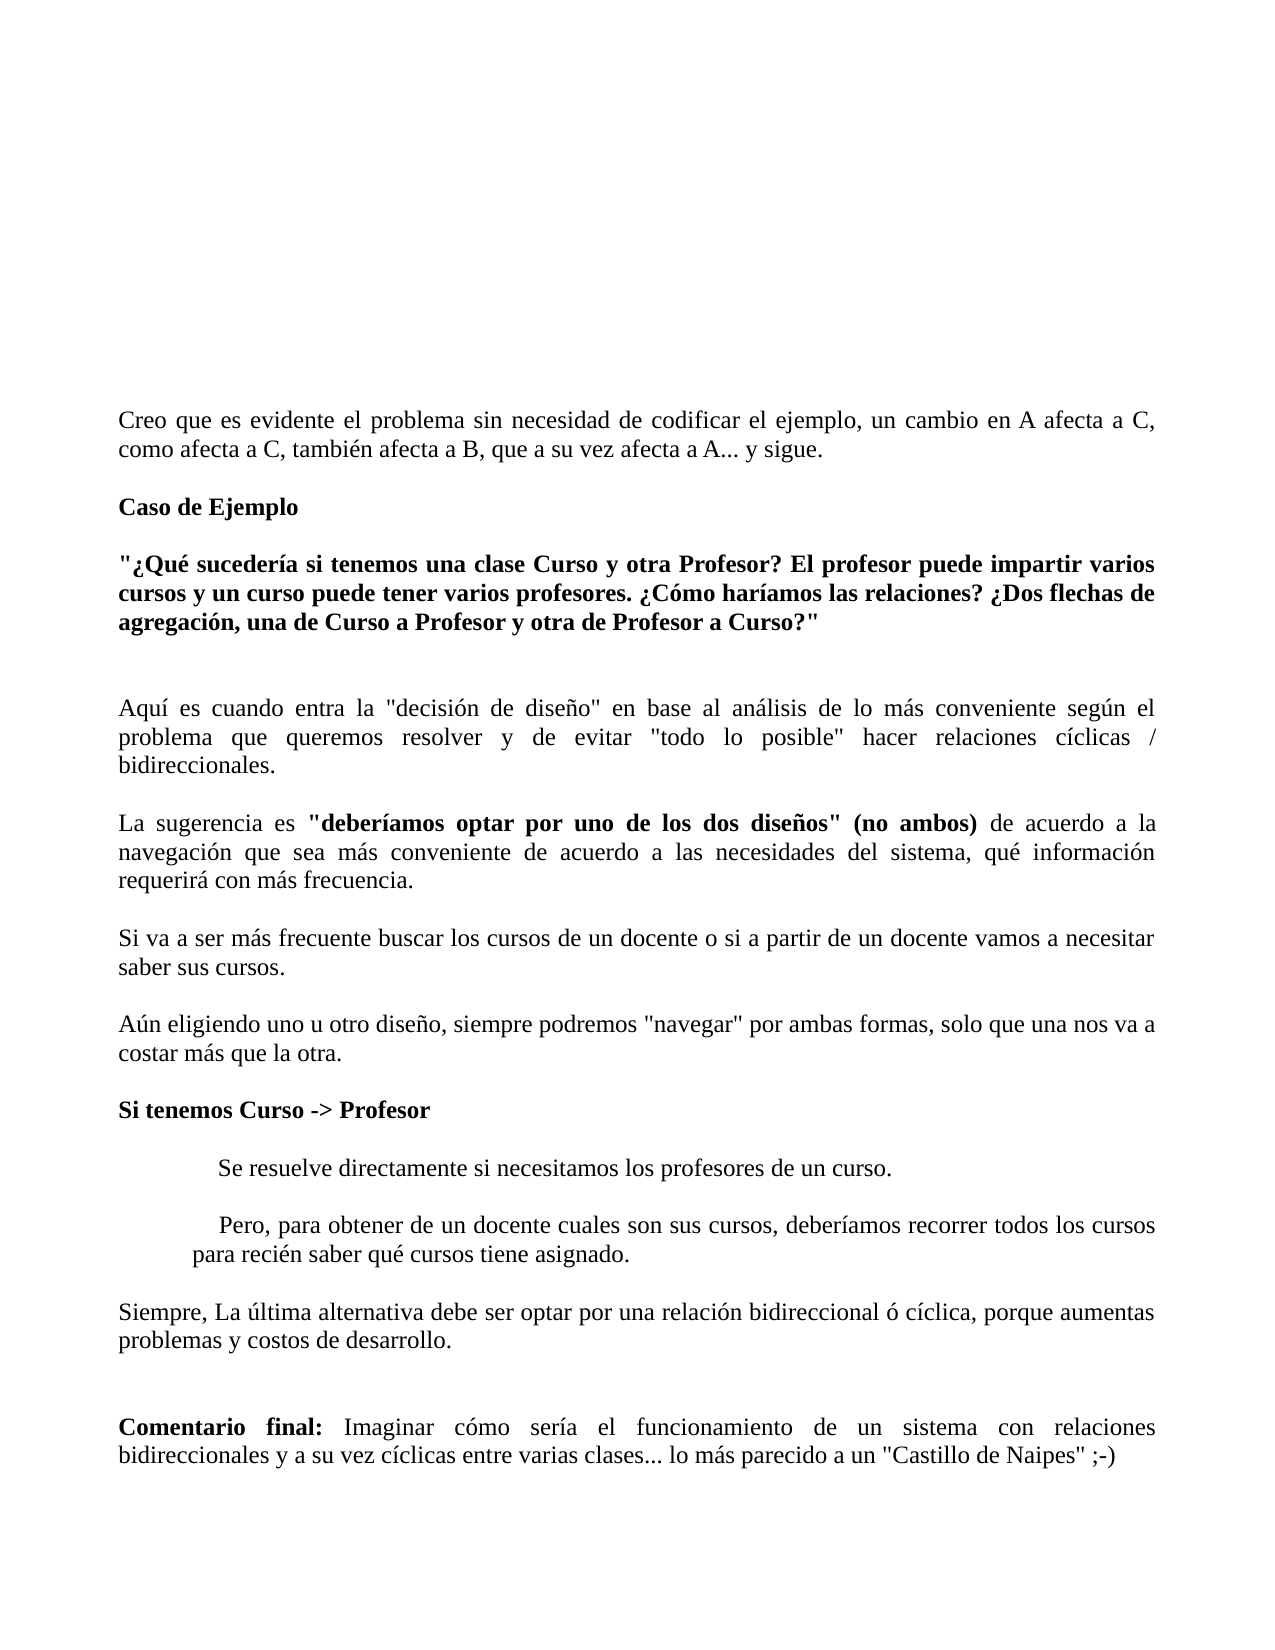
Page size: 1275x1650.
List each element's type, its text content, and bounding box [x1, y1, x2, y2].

text  Pero, para obtener de un docente cuales son sus cursos, deberíamos recorrer todos los cursos para recién saber qué cursos tiene asignado. [192, 1211, 1157, 1268]
text La sugerencia es "deberíamos optar por uno de los dos diseños" (no ambos) de acuerdo a la navegación que sea más conveniente de acuerdo a las necesidades del sistema, qué información requerirá con más frecuencia. [118, 808, 1157, 894]
text Creo que es evidente el problema sin necesidad de codificar el ejemplo, un cambio en A afecta a C, como afecta a C, también afecta a B, que a su vez afecta a A... y sigue. [118, 406, 1157, 463]
text Caso de Ejemplo [118, 492, 1157, 521]
text Si va a ser más frecuente buscar los cursos de un docente o si a partir de un docente vamos a necesitar saber sus cursos. [118, 923, 1157, 981]
text Aún eligiendo uno u otro diseño, siempre podremos "navegar" por ambas formas, solo que una nos va a costar más que la otra. [118, 1009, 1157, 1067]
text Siempre, La última alternativa debe ser optar por una relación bidireccional ó cíclica, porque aumentas problemas y costos de desarrollo. [118, 1297, 1157, 1354]
text  Se resuelve directamente si necesitamos los profesores de un curso. [192, 1153, 1157, 1182]
text Si tenemos Curso -> Profesor [118, 1096, 1157, 1124]
text Aquí es cuando entra la "decisión de diseño" en base al análisis de lo más conveniente según el problema que queremos resolver y de evitar "todo lo posible" hacer relaciones cíclicas / bidireccionales. [118, 693, 1157, 779]
text "¿Qué sucedería si tenemos una clase Curso y otra Profesor? El profesor puede impartir varios cursos y un curso puede tener varios profesores. ¿Cómo haríamos las relaciones? ¿Dos flechas de agregación, una de Curso a Profesor y otra de Profesor a Curso?" [118, 549, 1157, 636]
text Comentario final: Imaginar cómo sería el funcionamiento de un sistema con relaciones bidireccionales y a su vez cíclicas entre varias clases... lo más parecido a un "Castillo de Naipes" ;-) [118, 1412, 1157, 1469]
